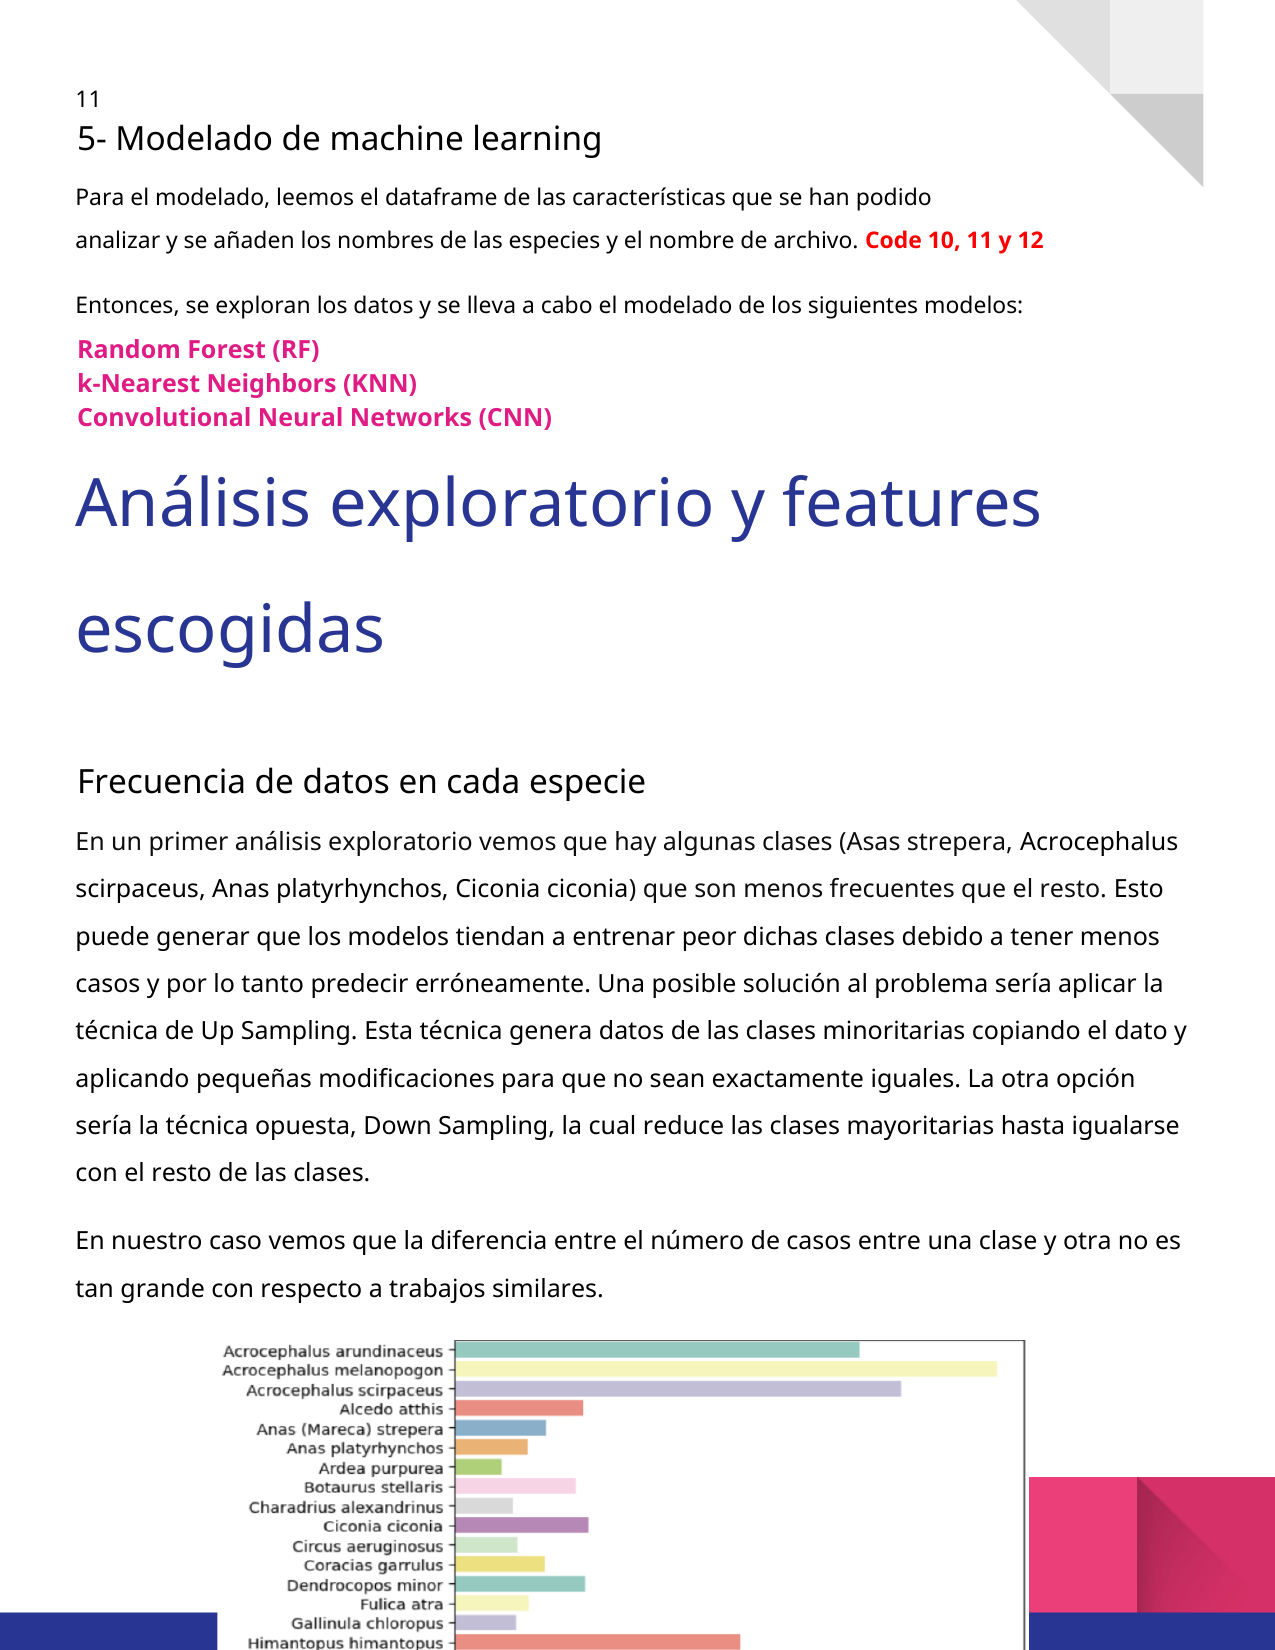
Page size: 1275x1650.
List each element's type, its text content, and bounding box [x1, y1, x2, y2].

text En un primer análisis exploratorio vemos que hay algunas clases (Asas strepera, Acrocephalus scirpaceus, Anas platyrhynchos, Ciconia ciconia) que son menos frecuentes que el resto. Esto puede generar que los modelos tiendan a entrenar peor dichas clases debido a tener menos casos y por lo tanto predecir erróneamente. Una posible solución al problema sería aplicar la técnica de Up Sampling. Esta técnica genera datos de las clases minoritarias copiando el dato y aplicando pequeñas modificaciones para que no sean exactamente iguales. La otra opción sería la técnica opuesta, Down Sampling, la cual reduce las clases mayoritarias hasta igualarse con el resto de las clases. [75, 824, 1198, 1189]
subtitle 5- Modelado de machine learning [77, 114, 1198, 160]
subtitle Frecuencia de datos en cada especie [77, 757, 1198, 803]
subtitle k-Nearest Neighbors (KNN) [77, 366, 1198, 400]
subtitle Convolutional Neural Networks (CNN) [77, 400, 1198, 434]
text Análisis exploratorio y features escogidas [75, 455, 1198, 672]
picture [0, 1336, 1275, 1650]
text En nuestro caso vemos que la diferencia entre el número de casos entre una clase y otra no es tan grande con respecto a trabajos similares. [75, 1223, 1198, 1304]
picture [1015, 0, 1204, 188]
subtitle Random Forest (RF) [77, 332, 1198, 366]
text Entonces, se exploran los datos y se lleva a cabo el modelado de los siguientes modelos: [75, 288, 1198, 320]
text Para el modelado, leemos el dataframe de las características que se han podido analizar y se añaden los nombres de las especies y el nombre de archivo. Code 10, 11 y 12 [75, 181, 1198, 256]
